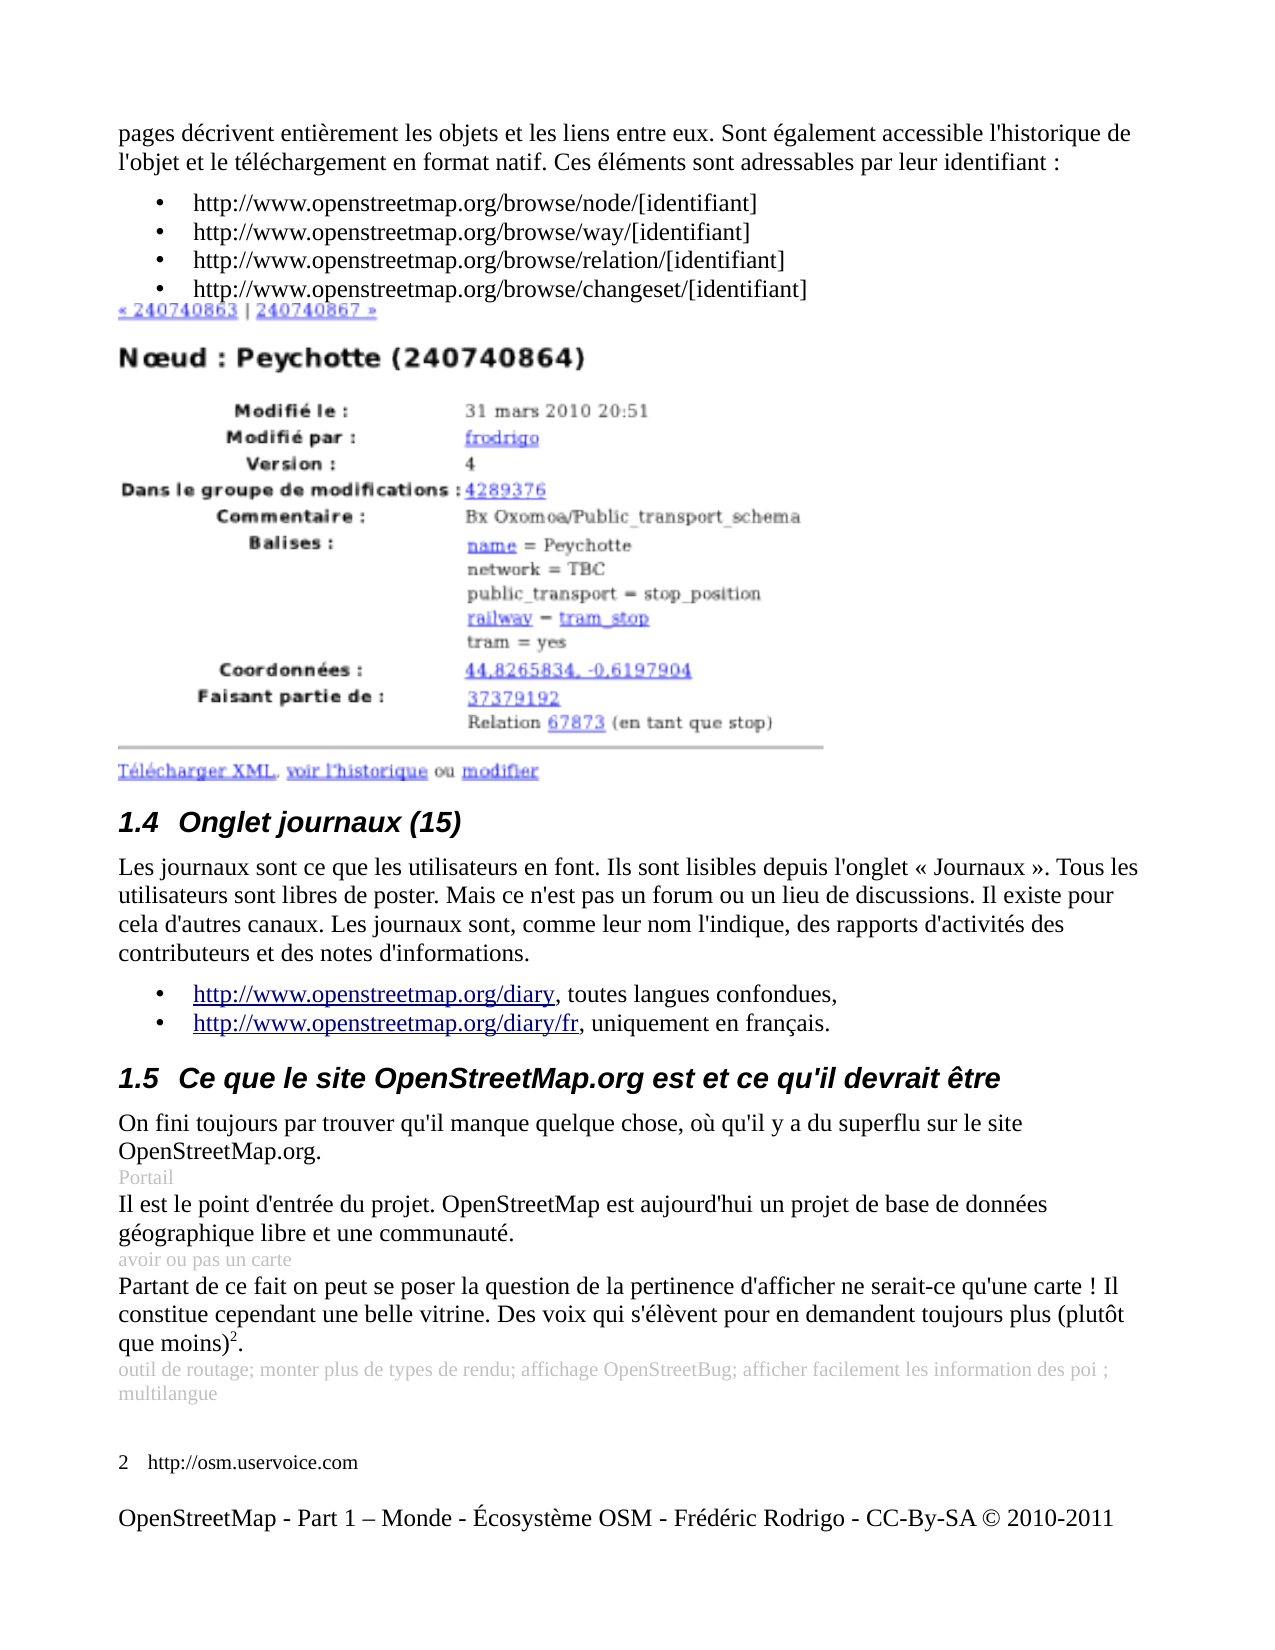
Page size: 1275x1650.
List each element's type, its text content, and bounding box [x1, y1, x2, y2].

text On fini toujours par trouver qu'il manque quelque chose, où qu'il y a du superflu sur le site OpenStreetMap.org. [118, 1108, 1157, 1165]
list http://www.openstreetmap.org/browse/relation/[identifiant] [156, 246, 1157, 274]
list http://www.openstreetmap.org/diary, toutes langues confondues, [156, 979, 1157, 1008]
text pages décrivent entièrement les objets et les liens entre eux. Sont également accessible l'historique de l'objet et le téléchargement en format natif. Ces éléments sont adressables par leur identifiant : [118, 118, 1157, 176]
list http://www.openstreetmap.org/browse/changeset/[identifiant] [156, 274, 1157, 303]
picture [118, 303, 824, 781]
text Il est le point d'entrée du projet. OpenStreetMap est aujourd'hui un projet de base de données géographique libre et une communauté. [118, 1189, 1157, 1247]
subtitle Onglet journaux (15) [118, 806, 1157, 839]
text outil de routage; monter plus de types de rendu; affichage OpenStreetBug; afficher facilement les information des poi ; multilangue [118, 1357, 1157, 1405]
text Portail [118, 1165, 1157, 1189]
list http://www.openstreetmap.org/diary/fr, uniquement en français. [156, 1008, 1157, 1037]
subtitle Ce que le site OpenStreetMap.org est et ce qu'il devrait être [118, 1062, 1157, 1095]
text Partant de ce fait on peut se poser la question de la pertinence d'afficher ne serait-ce qu'une carte ! Il constitue cependant une belle vitrine. Des voix qui s'élèvent pour en demandent toujours plus (plutôt que moins). [118, 1271, 1157, 1357]
text avoir ou pas un carte [118, 1247, 1157, 1271]
list http://www.openstreetmap.org/browse/node/[identifiant] [156, 188, 1157, 217]
list http://www.openstreetmap.org/browse/way/[identifiant] [156, 217, 1157, 246]
text Les journaux sont ce que les utilisateurs en font. Ils sont lisibles depuis l'onglet « Journaux ». Tous les utilisateurs sont libres de poster. Mais ce n'est pas un forum ou un lieu de discussions. Il existe pour cela d'autres canaux. Les journaux sont, comme leur nom l'indique, des rapports d'activités des contributeurs et des notes d'informations. [118, 852, 1157, 967]
text http://osm.uservoice.com [118, 1449, 1157, 1474]
